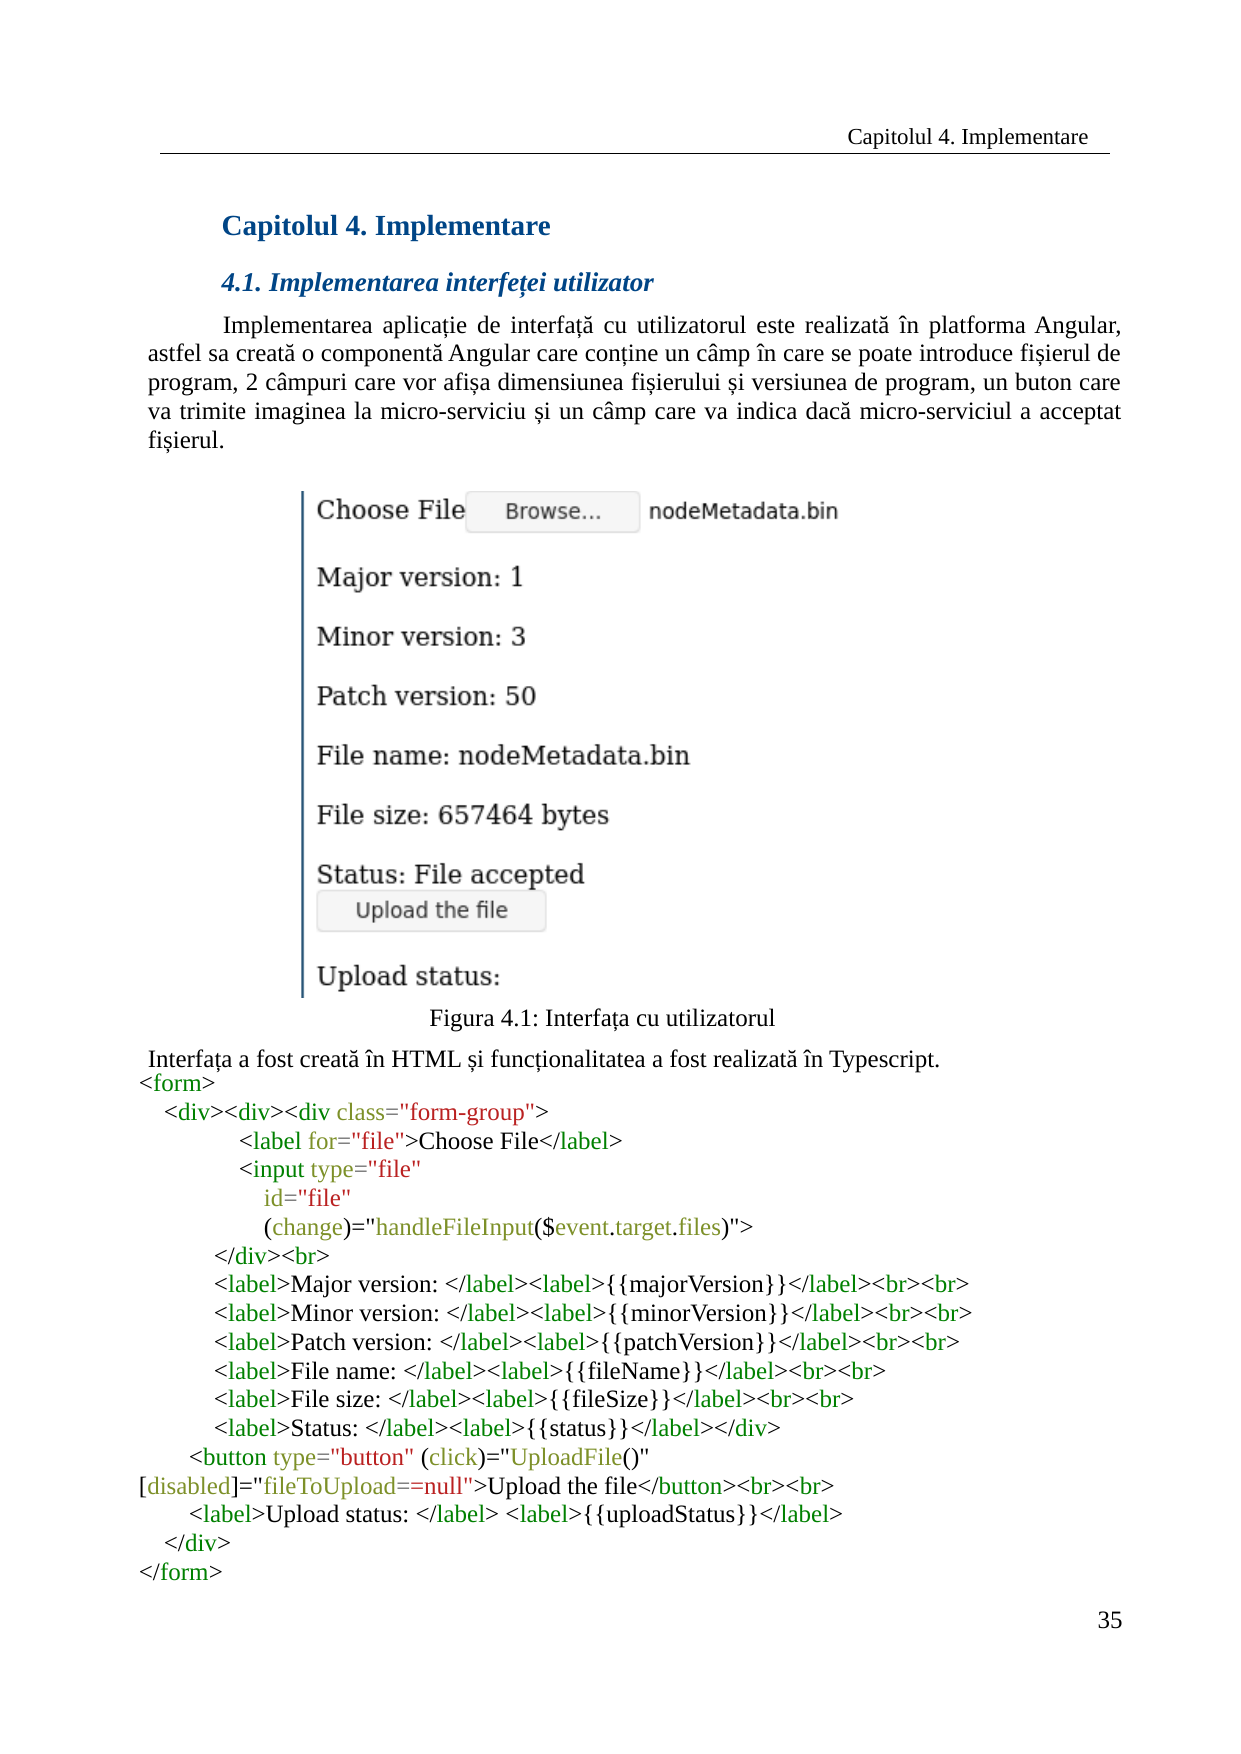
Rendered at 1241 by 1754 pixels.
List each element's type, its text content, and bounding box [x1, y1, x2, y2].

picture [301, 491, 903, 998]
subtitle Implementare [221, 208, 1122, 241]
text Implementarea aplicație de interfață cu utilizatorul este realizată în platforma Angular, astfel sa creată o componentă Angular care conține un câmp în care se poate introduce fișierul de program, 2 câmpuri care vor afișa dimensiunea fișierului și versiunea de program, un buton care va trimite imaginea la micro-serviciu și un câmp care va indica dacă micro-serviciul a acceptat fișierul. [148, 310, 1122, 453]
text Interfața a fost creată în HTML și funcționalitatea a fost realizată în Typescript. [148, 453, 1122, 1073]
text Figura 4.1: Interfața cu utilizatorul [301, 998, 903, 1032]
subtitle Implementarea interfeței utilizator [221, 266, 1122, 297]
